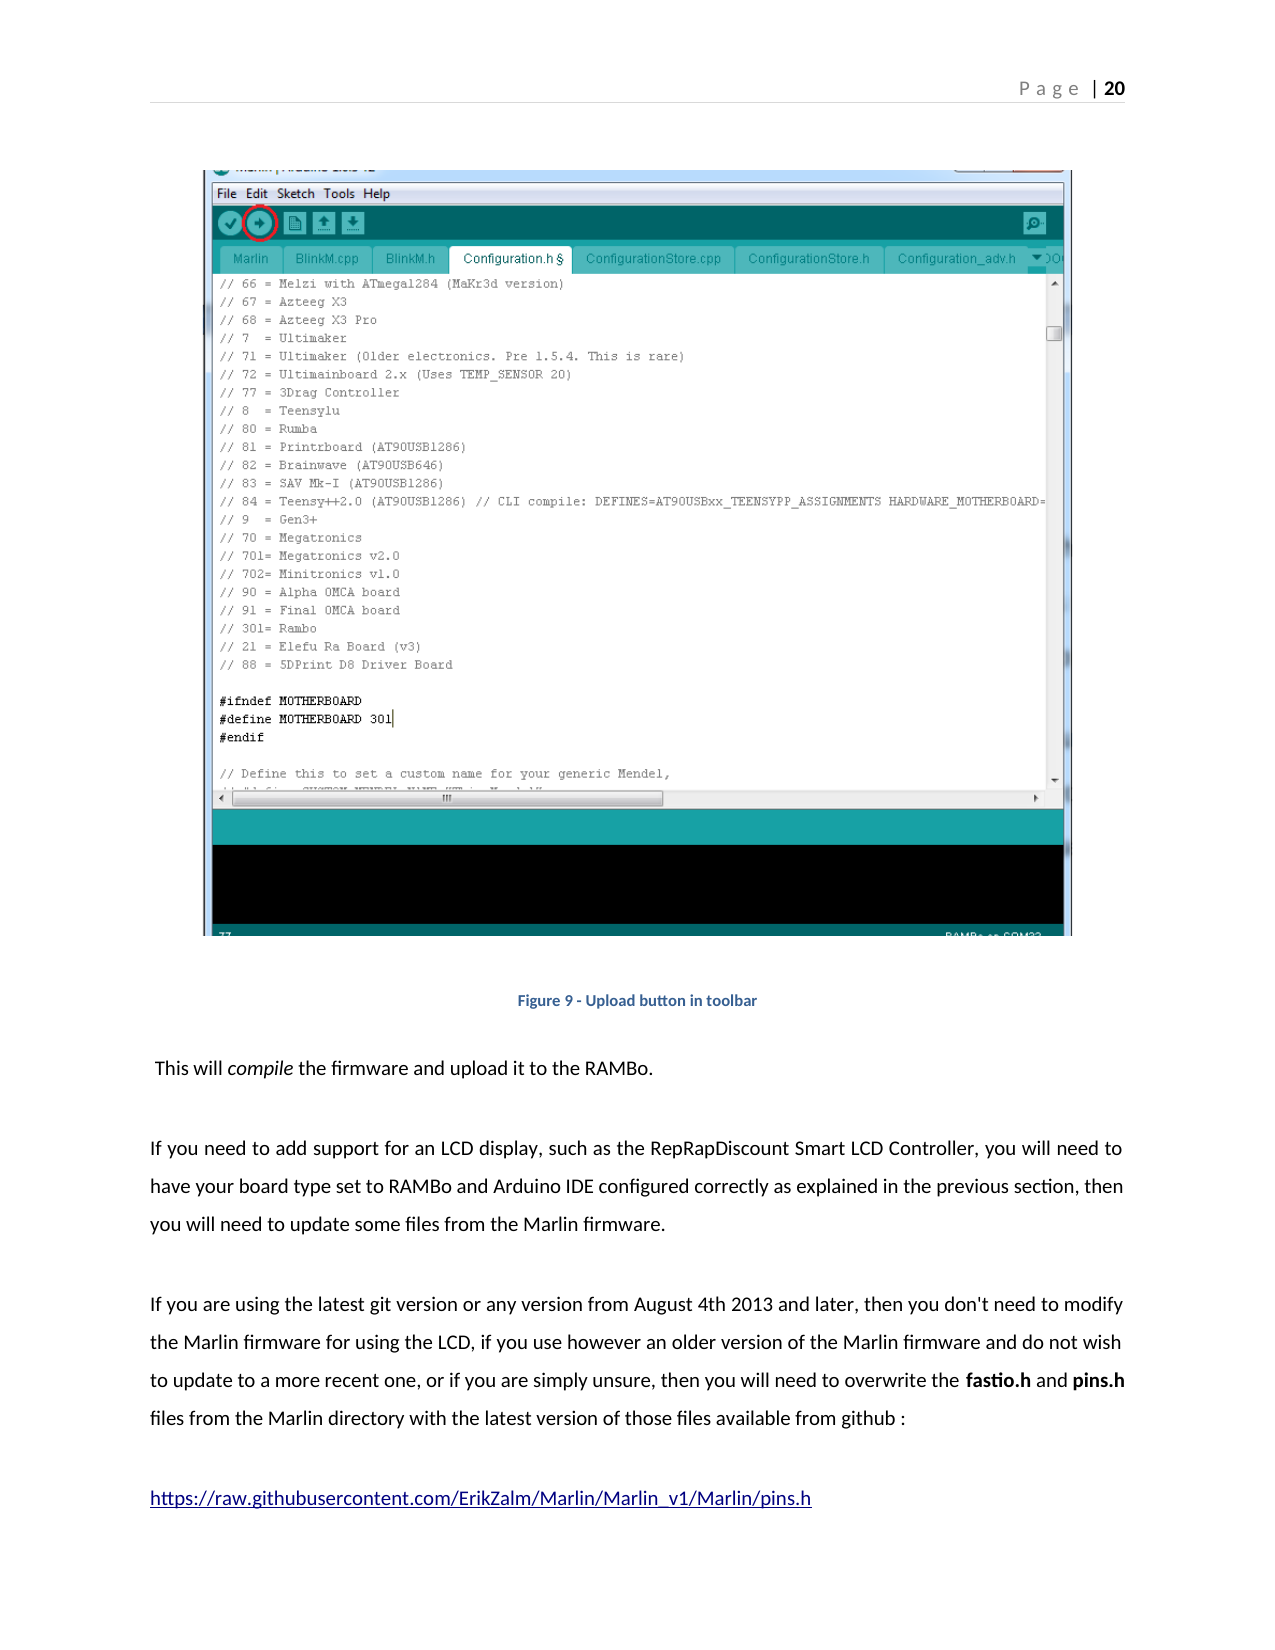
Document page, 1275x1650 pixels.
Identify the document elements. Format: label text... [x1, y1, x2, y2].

text This will compile the firmware and upload it to the RAMBo. [150, 1055, 1125, 1080]
text https://raw.githubusercontent.com/ErikZalm/Marlin/Marlin_v1/Marlin/pins.h [150, 1485, 1125, 1510]
text Figure 9 - Upload button in toolbar [150, 990, 1125, 1010]
text If you need to add support for an LCD display, such as the RepRapDiscount Smart LCD Controller, you will need to have your board type set to RAMBo and Arduino IDE configured correctly as explained in the previous section, then you will need to update some files from the Marlin firmware. [150, 1135, 1125, 1236]
text If you are using the latest git version or any version from August 4th 2013 and later, then you don't need to modify the Marlin firmware for using the LCD, if you use however an older version of the Marlin firmware and do not wish to update to a more recent one, or if you are simply unsure, then you will need to overwrite the fastio.h and pins.h files from the Marlin directory with the latest version of those files available from github : [150, 1291, 1125, 1431]
